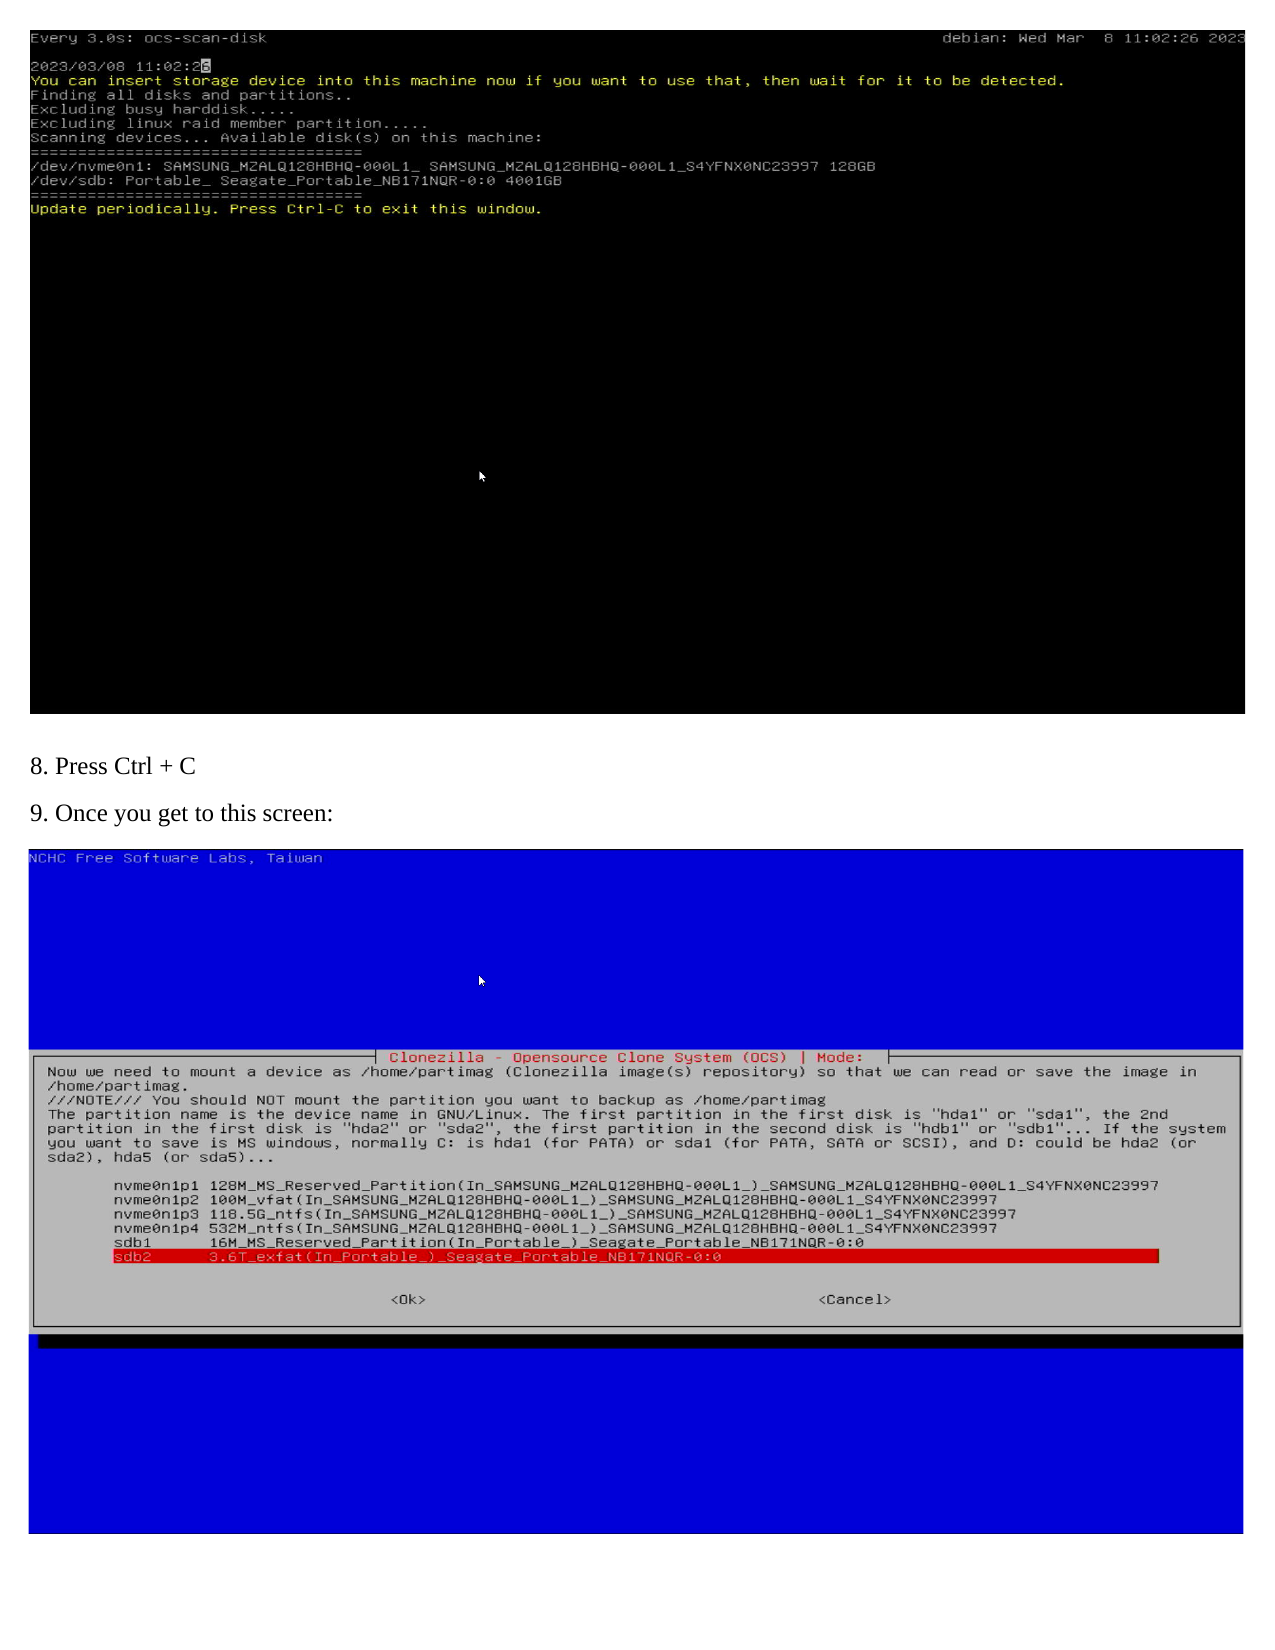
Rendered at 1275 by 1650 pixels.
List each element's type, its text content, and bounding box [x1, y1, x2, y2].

picture [30, 30, 1246, 714]
text 8. Press Ctrl + C [30, 714, 1245, 779]
picture [28, 849, 1244, 1534]
text 9. Once you get to this screen: [30, 798, 1245, 827]
